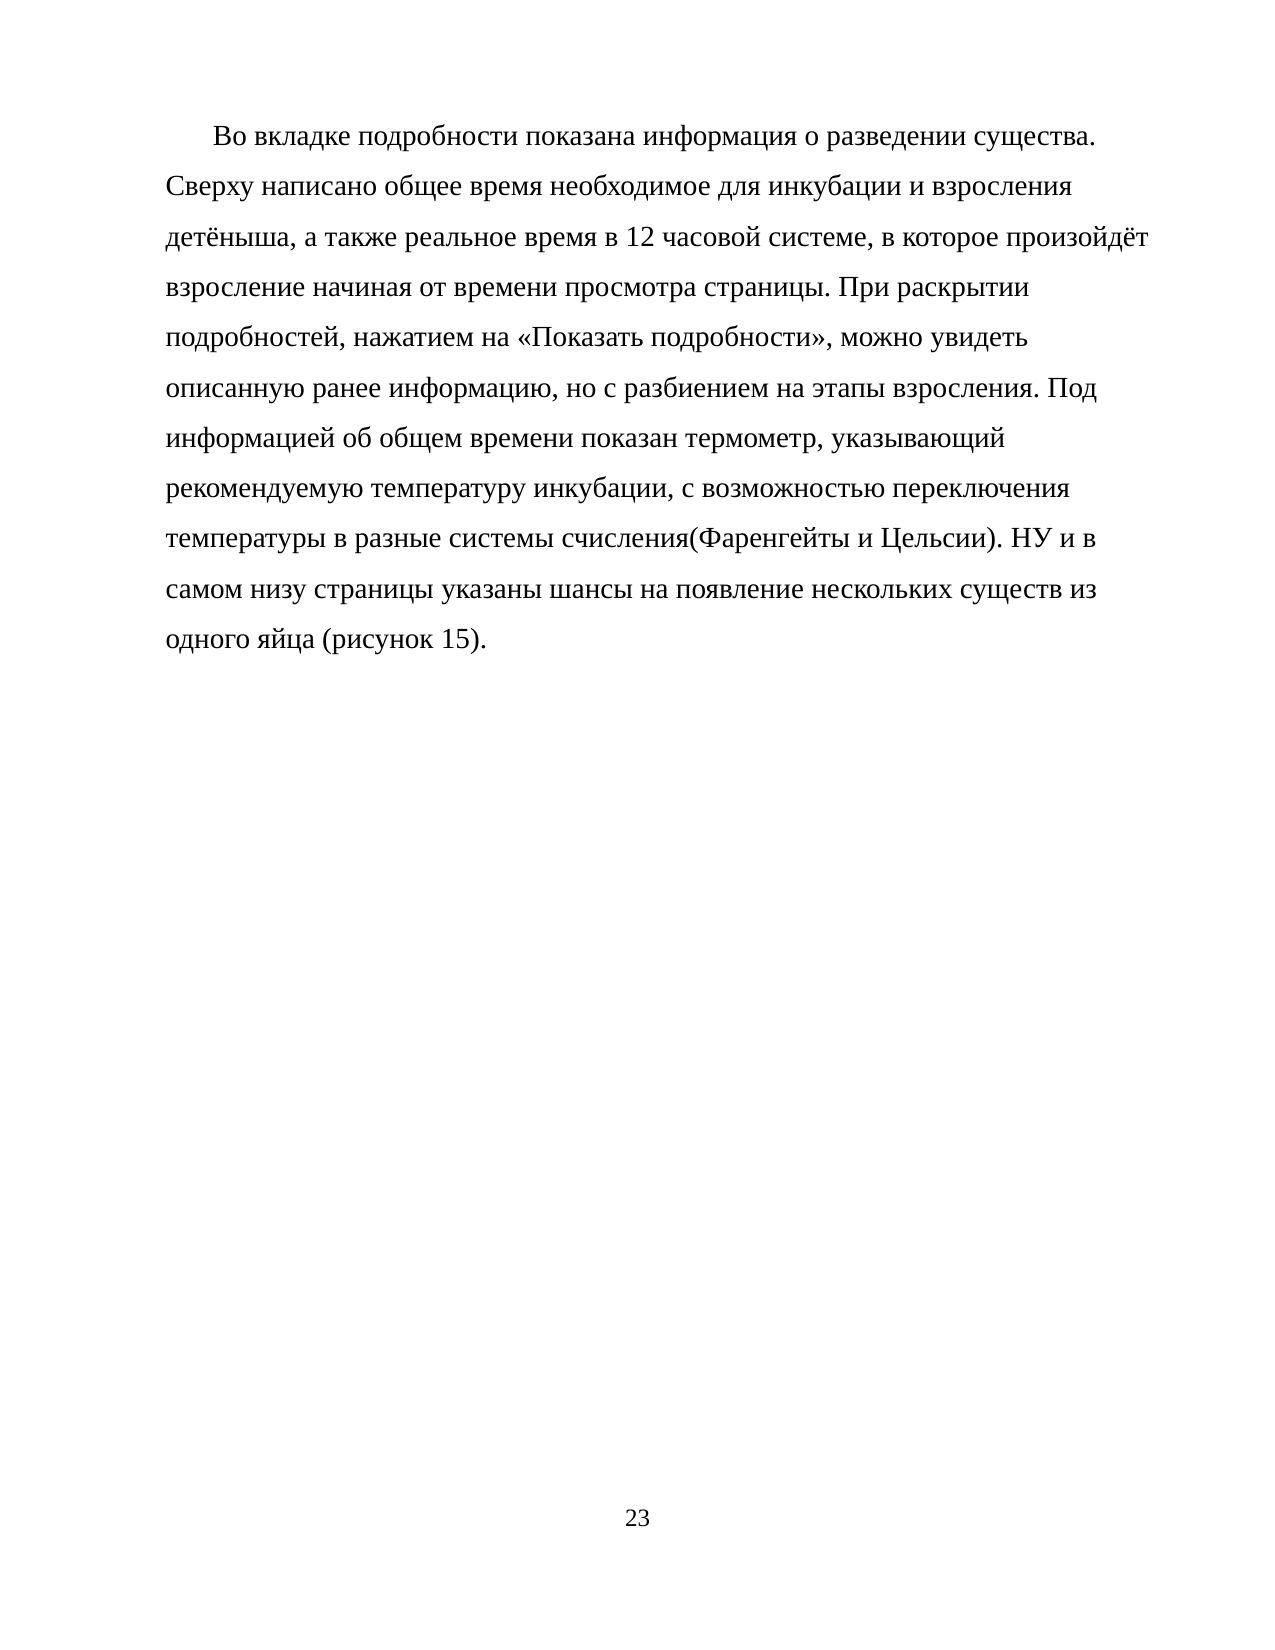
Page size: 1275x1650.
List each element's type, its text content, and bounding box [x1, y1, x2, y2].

list Во вкладке подробности показана информация о разведении существа. Сверху написано общее время необходимое для инкубации и взросления детёныша, а также реальное время в 12 часовой системе, в которое произойдёт взросление начиная от времени просмотра страницы. При раскрытии подробностей, нажатием на «Показать подробности», можно увидеть описанную ранее информацию, но с разбиением на этапы взросления. Под информацией об общем времени показан термометр, указывающий рекомендуемую температуру инкубации, с возможностью переключения температуры в разные системы счисления(Фаренгейты и Цельсии). НУ и в самом низу страницы указаны шансы на появление нескольких существ из одного яйца (рисунок 15). [165, 118, 1157, 655]
